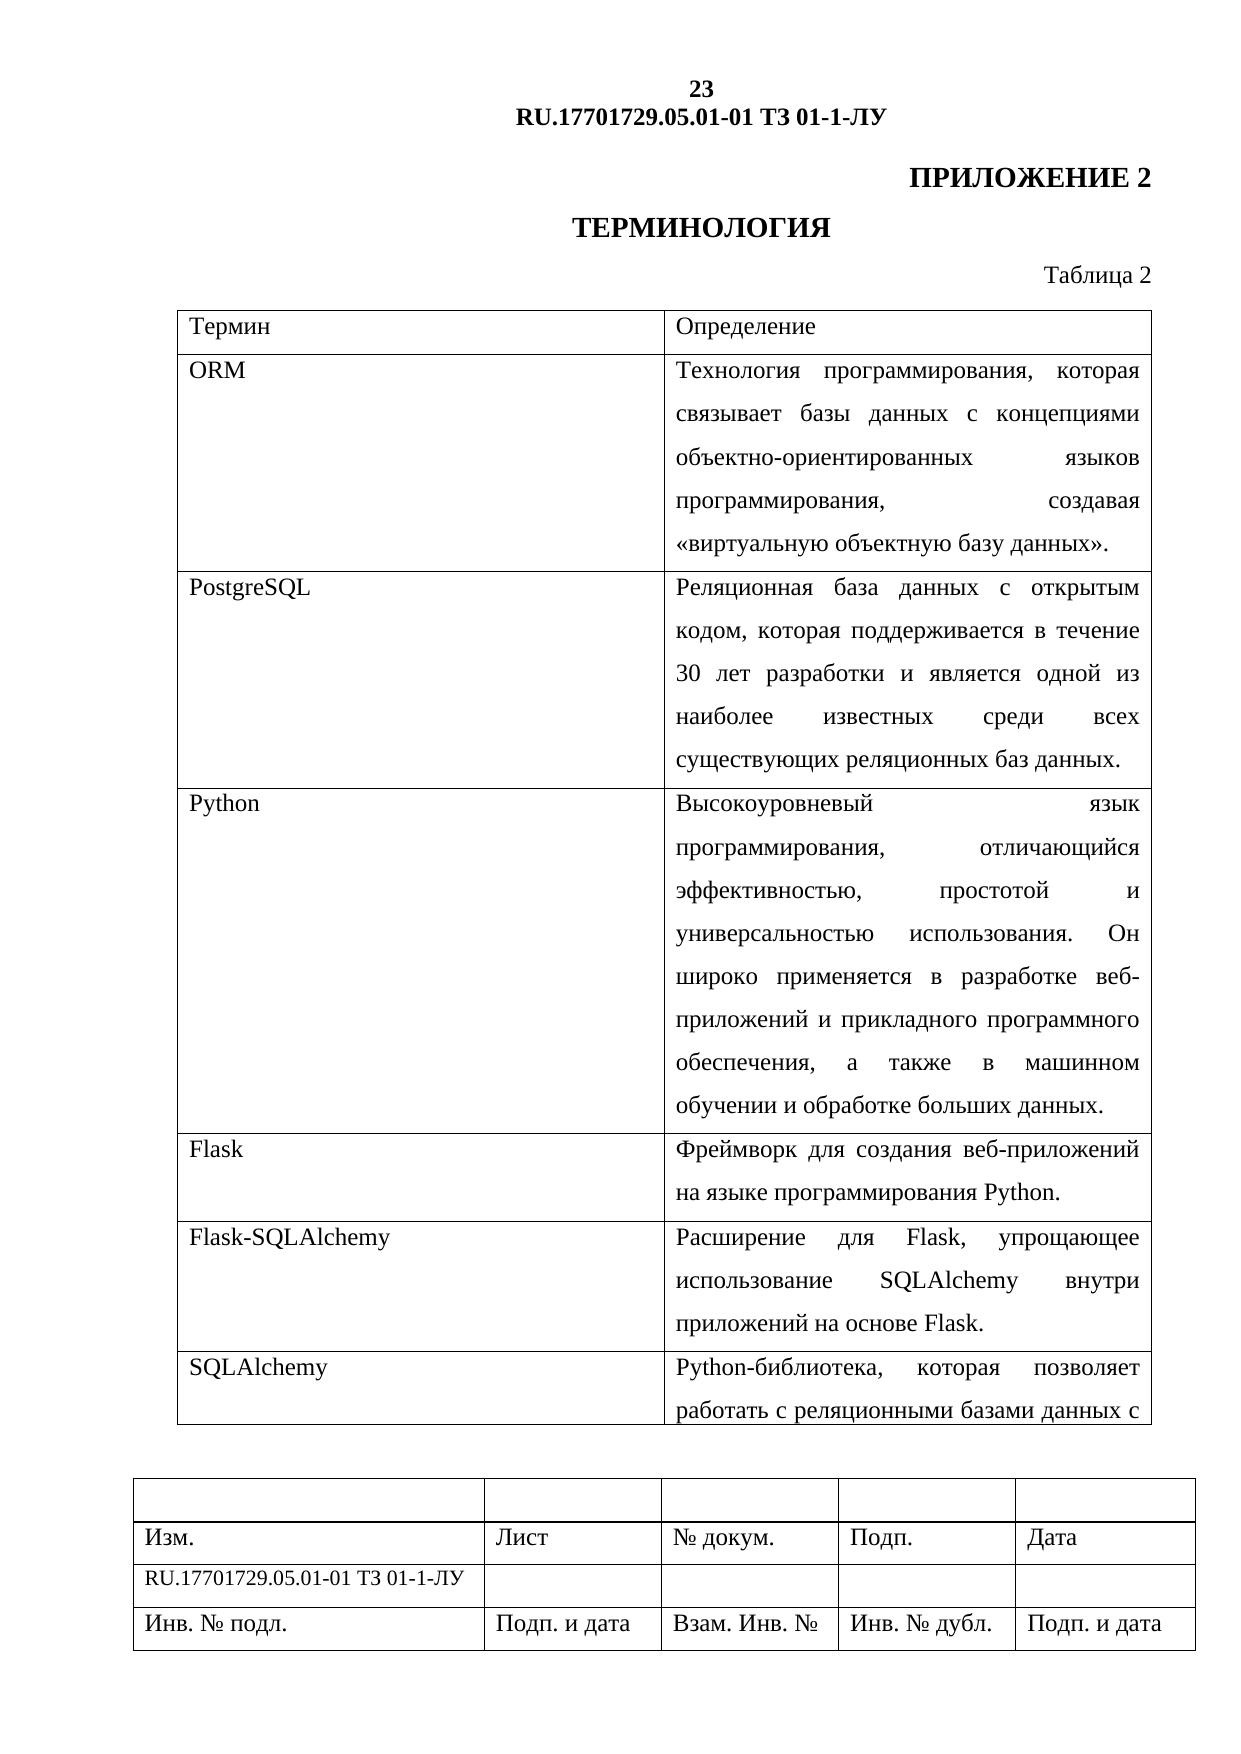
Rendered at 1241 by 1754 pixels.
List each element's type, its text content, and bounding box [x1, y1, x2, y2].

table_cell Расширение для Flask, упрощающее использование SQLAlchemy внутри приложений на основе Flask. [665, 1222, 1151, 1351]
table_cell SQLAlchemy [178, 1352, 664, 1424]
table_header Определение [665, 311, 1151, 354]
text Таблица 2 [177, 261, 1152, 289]
table_cell Flask [178, 1134, 664, 1221]
table_cell Flask-SQLAlchemy [178, 1222, 664, 1351]
table_cell Python [178, 789, 664, 1133]
table_cell Python-библиотека, которая позволяет работать с реляционными базами данных с [665, 1352, 1151, 1424]
table_header Термин [178, 311, 664, 354]
text ТЕРМИНОЛОГИЯ [177, 210, 1152, 244]
subtitle ПРИЛОЖЕНИЕ 2 [177, 160, 1152, 193]
table_cell ORM [178, 355, 664, 571]
table_cell PostgreSQL [178, 572, 664, 787]
table_cell Технология программирования, которая связывает базы данных с концепциями объектно-ориентированных языков программирования, создавая «виртуальную объектную базу данных». [665, 355, 1151, 571]
table_cell Фреймворк для создания веб-приложений на языке программирования Python. [665, 1134, 1151, 1221]
table_cell Высокоуровневый язык программирования, отличающийся эффективностью, простотой и универсальностью использования. Он широко применяется в разработке веб-приложений и прикладного программного обеспечения, а также в машинном обучении и обработке больших данных. [665, 789, 1151, 1133]
table_cell Реляционная база данных с открытым кодом, которая поддерживается в течение 30 лет разработки и является одной из наиболее известных среди всех существующих реляционных баз данных. [665, 572, 1151, 787]
